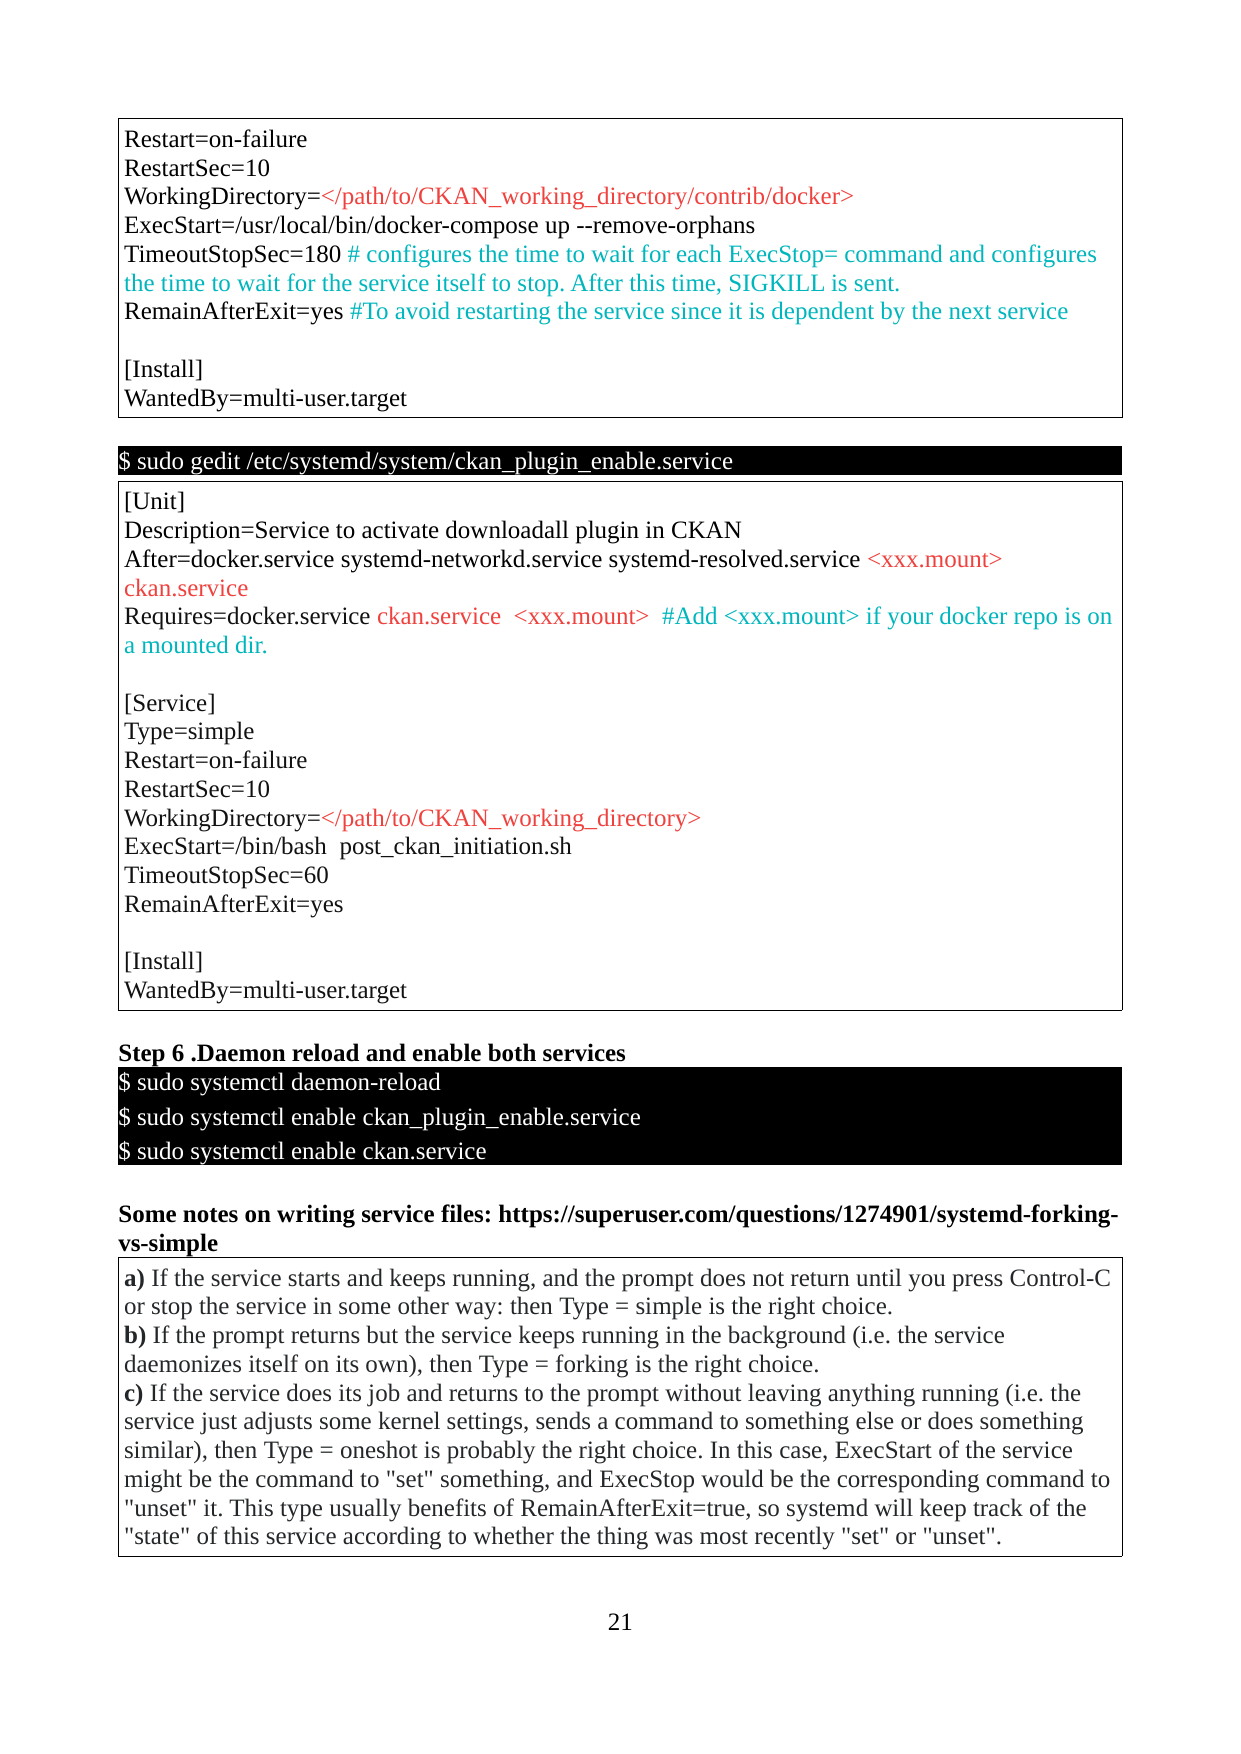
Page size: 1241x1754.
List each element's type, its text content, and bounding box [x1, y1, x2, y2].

text Some notes on writing service files: https://superuser.com/questions/1274901/systemd-forking-vs-simple [118, 1199, 1122, 1257]
text Step 6 .Daemon reload and enable both services [118, 1038, 1122, 1067]
table_header [Unit] Description=Service to activate downloadall plugin in CKAN After=docker.service systemd-networkd.service systemd-resolved.service <xxx.mount> ckan.service Requires=docker.service ckan.service <xxx.mount> #Add <xxx.mount> if your docker repo is on a mounted dir. [Service] Type=simple Restart=on-failure RestartSec=10 WorkingDirectory=</path/to/CKAN_working_directory> ExecStart=/bin/bash post_ckan_initiation.sh TimeoutStopSec=60 RemainAfterExit=yes [Install] WantedBy=multi-user.target [119, 482, 1122, 1009]
table_header Restart=on-failure RestartSec=10 WorkingDirectory=</path/to/CKAN_working_directory/contrib/docker> ExecStart=/usr/local/bin/docker-compose up --remove-orphans TimeoutStopSec=180 # configures the time to wait for each ExecStop= command and configures the time to wait for the service itself to stop. After this time, SIGKILL is sent. RemainAfterExit=yes #To avoid restarting the service since it is dependent by the next service [Install] WantedBy=multi-user.target [119, 119, 1122, 417]
text $ sudo systemctl daemon-reload [118, 1067, 1122, 1096]
text $ sudo systemctl enable ckan_plugin_enable.service [118, 1102, 1122, 1130]
text $ sudo gedit /etc/systemd/system/ckan_plugin_enable.service [118, 446, 1122, 475]
text $ sudo systemctl enable ckan.service [118, 1136, 1122, 1165]
table_header a) If the service starts and keeps running, and the prompt does not return until you press Control-C or stop the service in some other way: then Type = simple is the right choice. b) If the prompt returns but the service keeps running in the background (i.e. the service daemonizes itself on its own), then Type = forking is the right choice. c) If the service does its job and returns to the prompt without leaving anything running (i.e. the service just adjusts some kernel settings, sends a command to something else or does something similar), then Type = oneshot is probably the right choice. In this case, ExecStart of the service might be the command to "set" something, and ExecStop would be the corresponding command to "unset" it. This type usually benefits of RemainAfterExit=true, so systemd will keep track of the "state" of this service according to whether the thing was most recently "set" or "unset". [119, 1258, 1122, 1556]
